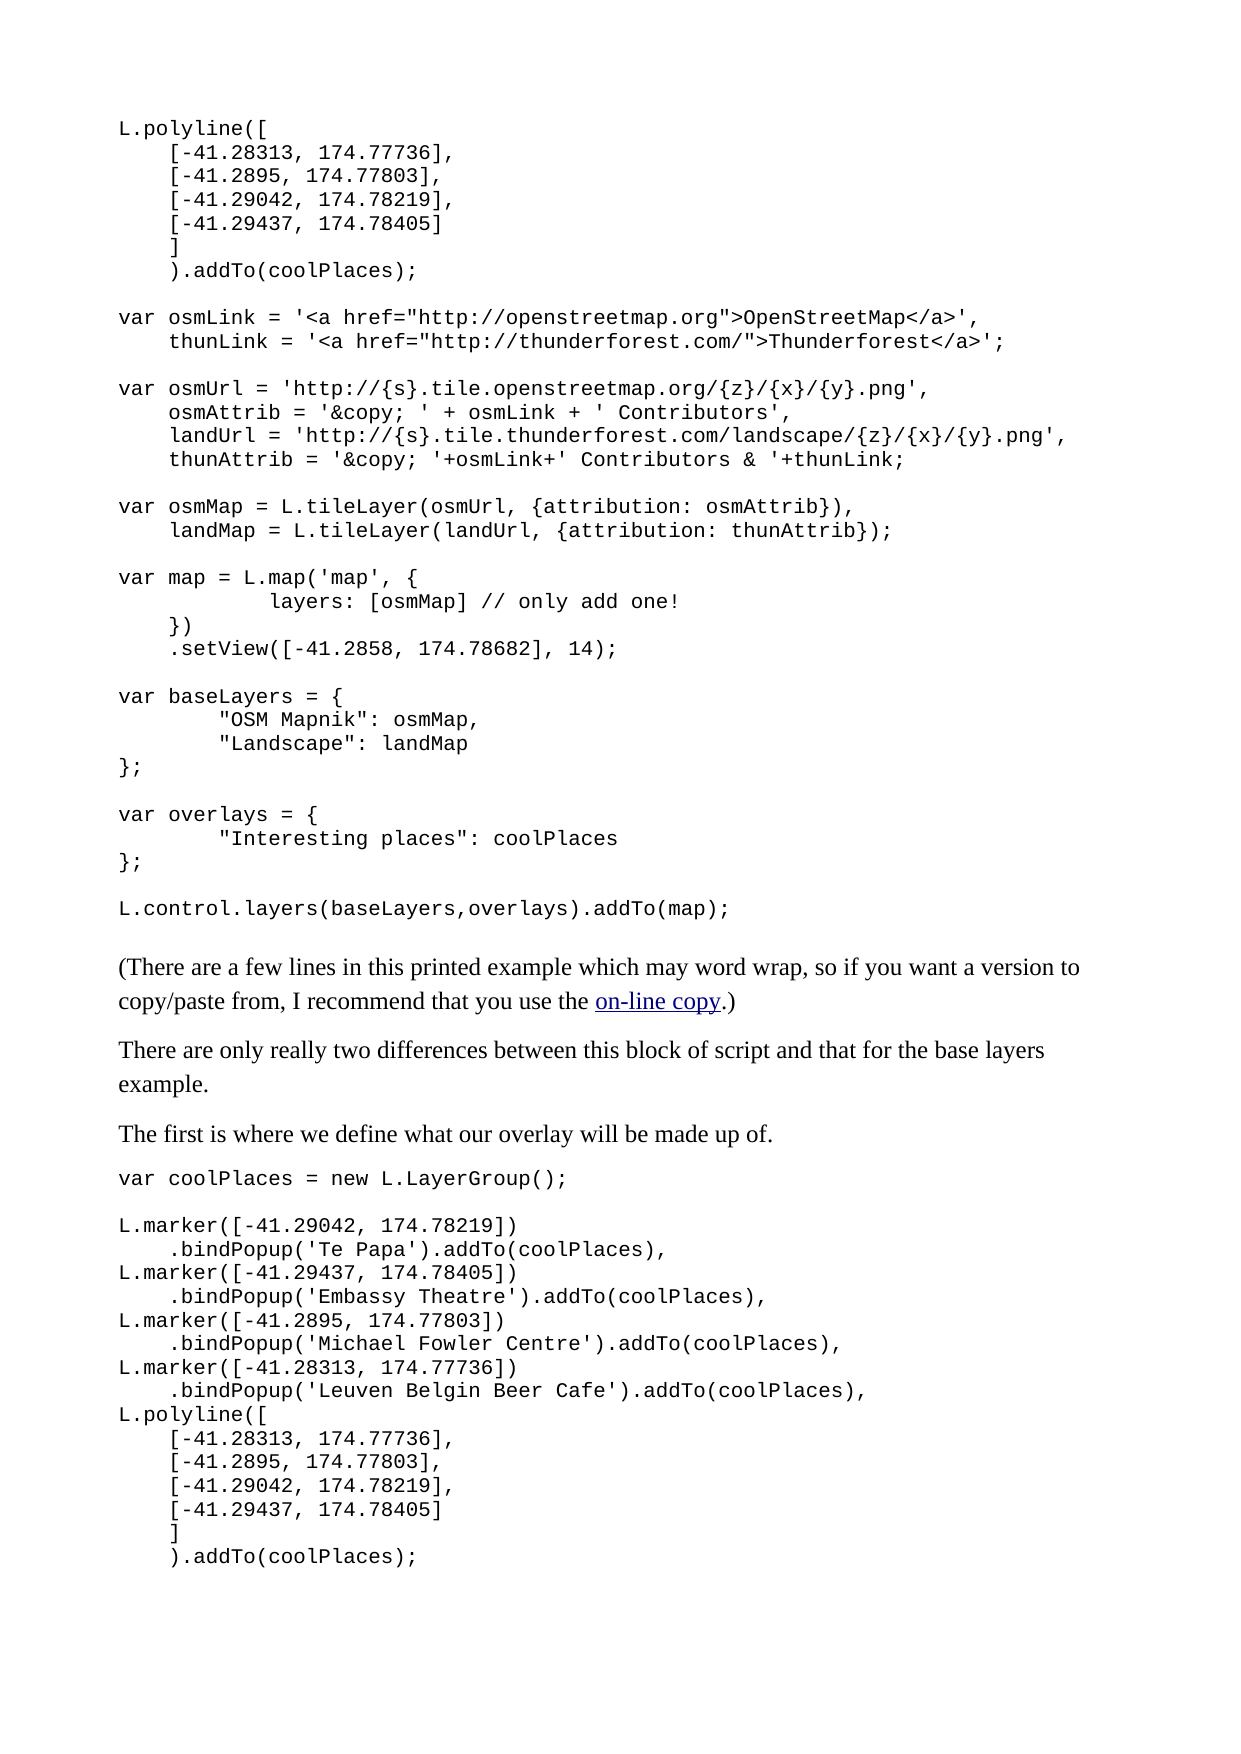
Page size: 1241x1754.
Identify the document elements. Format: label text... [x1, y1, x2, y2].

text "OSM Mapnik": osmMap, [118, 709, 1122, 733]
text var baseLayers = { [118, 686, 1122, 709]
text [-41.29437, 174.78405] [118, 213, 1122, 236]
text ] [118, 1522, 1122, 1546]
text [-41.2895, 174.77803], [118, 165, 1122, 189]
text ).addTo(coolPlaces); [118, 1546, 1122, 1570]
text osmAttrib = '&copy; ' + osmLink + ' Contributors', [118, 402, 1122, 426]
text ).addTo(coolPlaces); [118, 260, 1122, 284]
text .bindPopup('Te Papa').addTo(coolPlaces), [118, 1239, 1122, 1262]
text [-41.28313, 174.77736], [118, 142, 1122, 165]
text var osmUrl = 'http://{s}.tile.openstreetmap.org/{z}/{x}/{y}.png', [118, 378, 1122, 402]
text There are only really two differences between this block of script and that for the base layers example. [118, 1035, 1122, 1098]
text L.control.layers(baseLayers,overlays).addTo(map); [118, 898, 1122, 922]
text [-41.2895, 174.77803], [118, 1451, 1122, 1475]
text var osmMap = L.tileLayer(osmUrl, {attribution: osmAttrib}), [118, 496, 1122, 520]
text L.polyline([ [118, 118, 1122, 142]
text L.marker([-41.28313, 174.77736]) [118, 1357, 1122, 1381]
text (There are a few lines in this printed example which may word wrap, so if you want a version to copy/paste from, I recommend that you use the on-line copy.) [118, 952, 1122, 1015]
text .bindPopup('Leuven Belgin Beer Cafe').addTo(coolPlaces), [118, 1381, 1122, 1404]
text }) [118, 615, 1122, 638]
text .setView([-41.2858, 174.78682], 14); [118, 638, 1122, 662]
text layers: [osmMap] // only add one! [118, 591, 1122, 615]
text ] [118, 236, 1122, 260]
text L.polyline([ [118, 1404, 1122, 1428]
text L.marker([-41.2895, 174.77803]) [118, 1309, 1122, 1333]
text landMap = L.tileLayer(landUrl, {attribution: thunAttrib}); [118, 520, 1122, 544]
text [-41.29042, 174.78219], [118, 189, 1122, 213]
text [-41.29042, 174.78219], [118, 1475, 1122, 1499]
text landUrl = 'http://{s}.tile.thunderforest.com/landscape/{z}/{x}/{y}.png', [118, 426, 1122, 449]
text "Landscape": landMap [118, 733, 1122, 757]
text "Interesting places": coolPlaces [118, 827, 1122, 851]
text var osmLink = '<a href="http://openstreetmap.org">OpenStreetMap</a>', [118, 307, 1122, 331]
text .bindPopup('Embassy Theatre').addTo(coolPlaces), [118, 1286, 1122, 1309]
text L.marker([-41.29042, 174.78219]) [118, 1215, 1122, 1239]
text The first is where we define what our overlay will be made up of. [118, 1119, 1122, 1147]
text [-41.28313, 174.77736], [118, 1428, 1122, 1451]
text .bindPopup('Michael Fowler Centre').addTo(coolPlaces), [118, 1333, 1122, 1357]
text thunAttrib = '&copy; '+osmLink+' Contributors & '+thunLink; [118, 449, 1122, 473]
text L.marker([-41.29437, 174.78405]) [118, 1262, 1122, 1286]
text thunLink = '<a href="http://thunderforest.com/">Thunderforest</a>'; [118, 331, 1122, 354]
text var overlays = { [118, 804, 1122, 827]
text }; [118, 757, 1122, 780]
text }; [118, 851, 1122, 875]
text var map = L.map('map', { [118, 567, 1122, 591]
text var coolPlaces = new L.LayerGroup(); [118, 1168, 1122, 1191]
text [-41.29437, 174.78405] [118, 1499, 1122, 1522]
